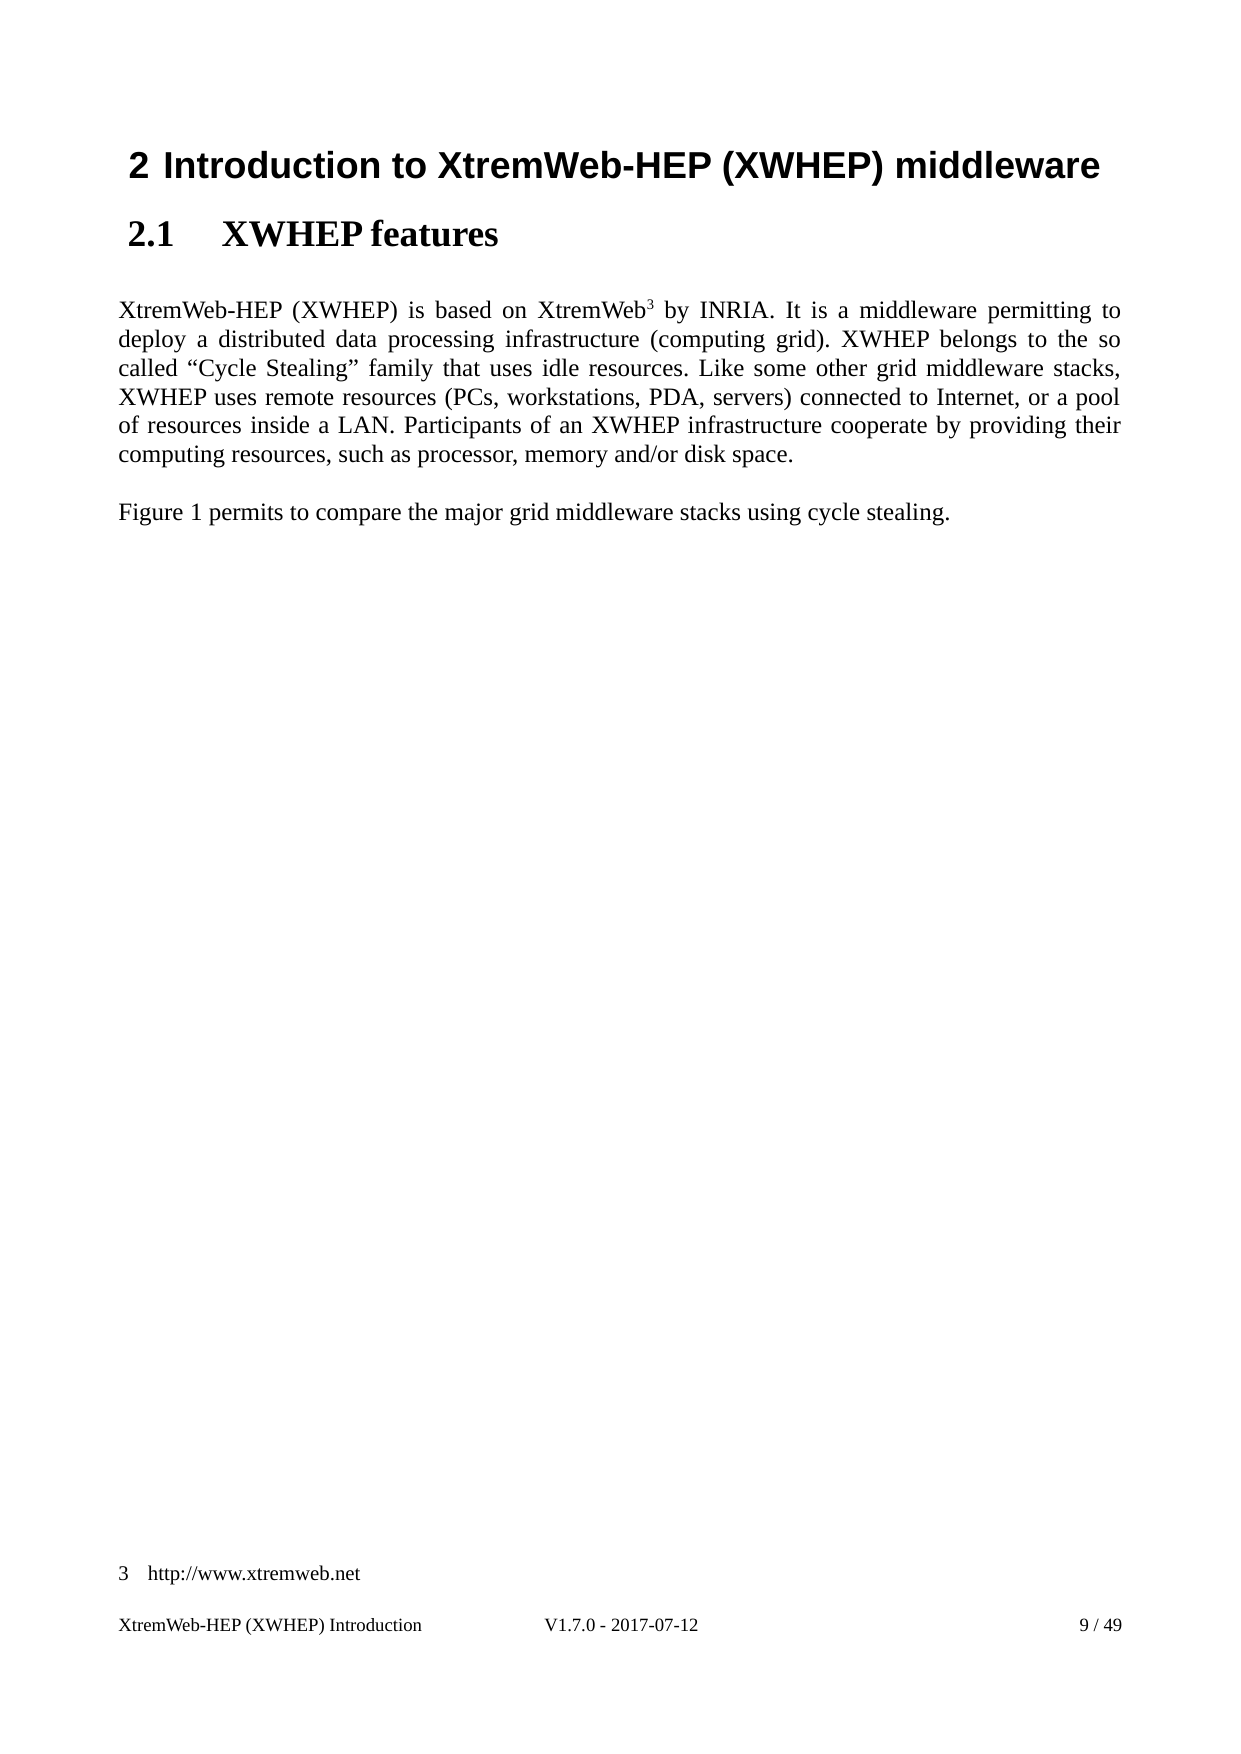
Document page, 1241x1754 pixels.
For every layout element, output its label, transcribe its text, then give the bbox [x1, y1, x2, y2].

text http://www.xtremweb.net [118, 1561, 1122, 1585]
subtitle XWHEP features [118, 211, 1122, 254]
text Figure 1 permits to compare the major grid middleware stacks using cycle stealing. [118, 497, 1122, 526]
subtitle Introduction to XtremWeb-HEP (XWHEP) middleware [118, 143, 1122, 186]
text XtremWeb-HEP (XWHEP) is based on XtremWeb by INRIA. It is a middleware permitting to deploy a distributed data processing infrastructure (computing grid). XWHEP belongs to the so called “Cycle Stealing” family that uses idle resources. Like some other grid middleware stacks, XWHEP uses remote resources (PCs, workstations, PDA, servers) connected to Internet, or a pool of resources inside a LAN. Participants of an XWHEP infrastructure cooperate by providing their computing resources, such as processor, memory and/or disk space. [118, 296, 1122, 468]
